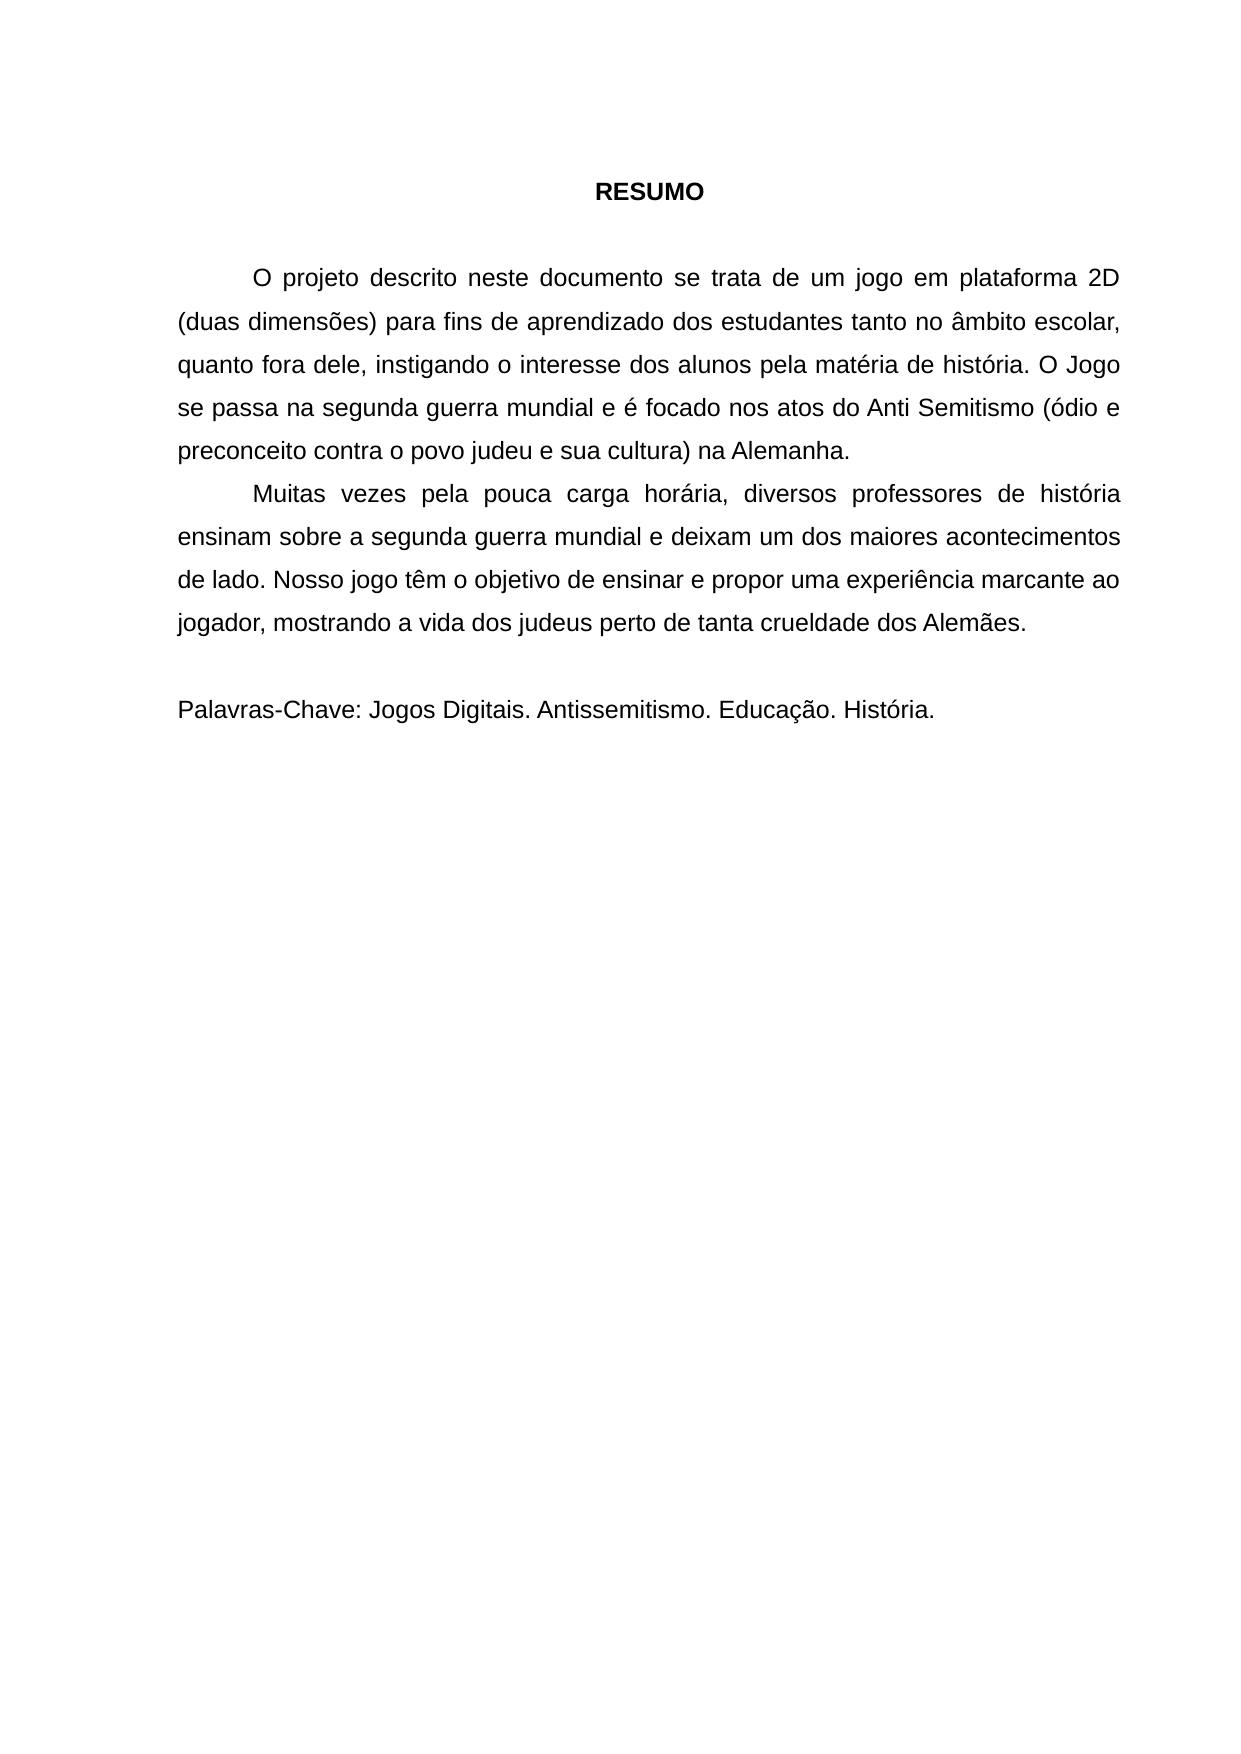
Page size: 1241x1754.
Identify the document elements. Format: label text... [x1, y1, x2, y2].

text O projeto descrito neste documento se trata de um jogo em plataforma 2D (duas dimensões) para fins de aprendizado dos estudantes tanto no âmbito escolar, quanto fora dele, instigando o interesse dos alunos pela matéria de história. O Jogo se passa na segunda guerra mundial e é focado nos atos do Anti Semitismo (ódio e preconceito contra o povo judeu e sua cultura) na Alemanha. [177, 263, 1122, 465]
text Palavras-Chave: Jogos Digitais. Antissemitismo. Educação. História. [177, 695, 1122, 723]
text Muitas vezes pela pouca carga horária, diversos professores de história ensinam sobre a segunda guerra mundial e deixam um dos maiores acontecimentos de lado. Nosso jogo têm o objetivo de ensinar e propor uma experiência marcante ao jogador, mostrando a vida dos judeus perto de tanta crueldade dos Alemães. [177, 479, 1122, 637]
text RESUMO [177, 177, 1122, 206]
